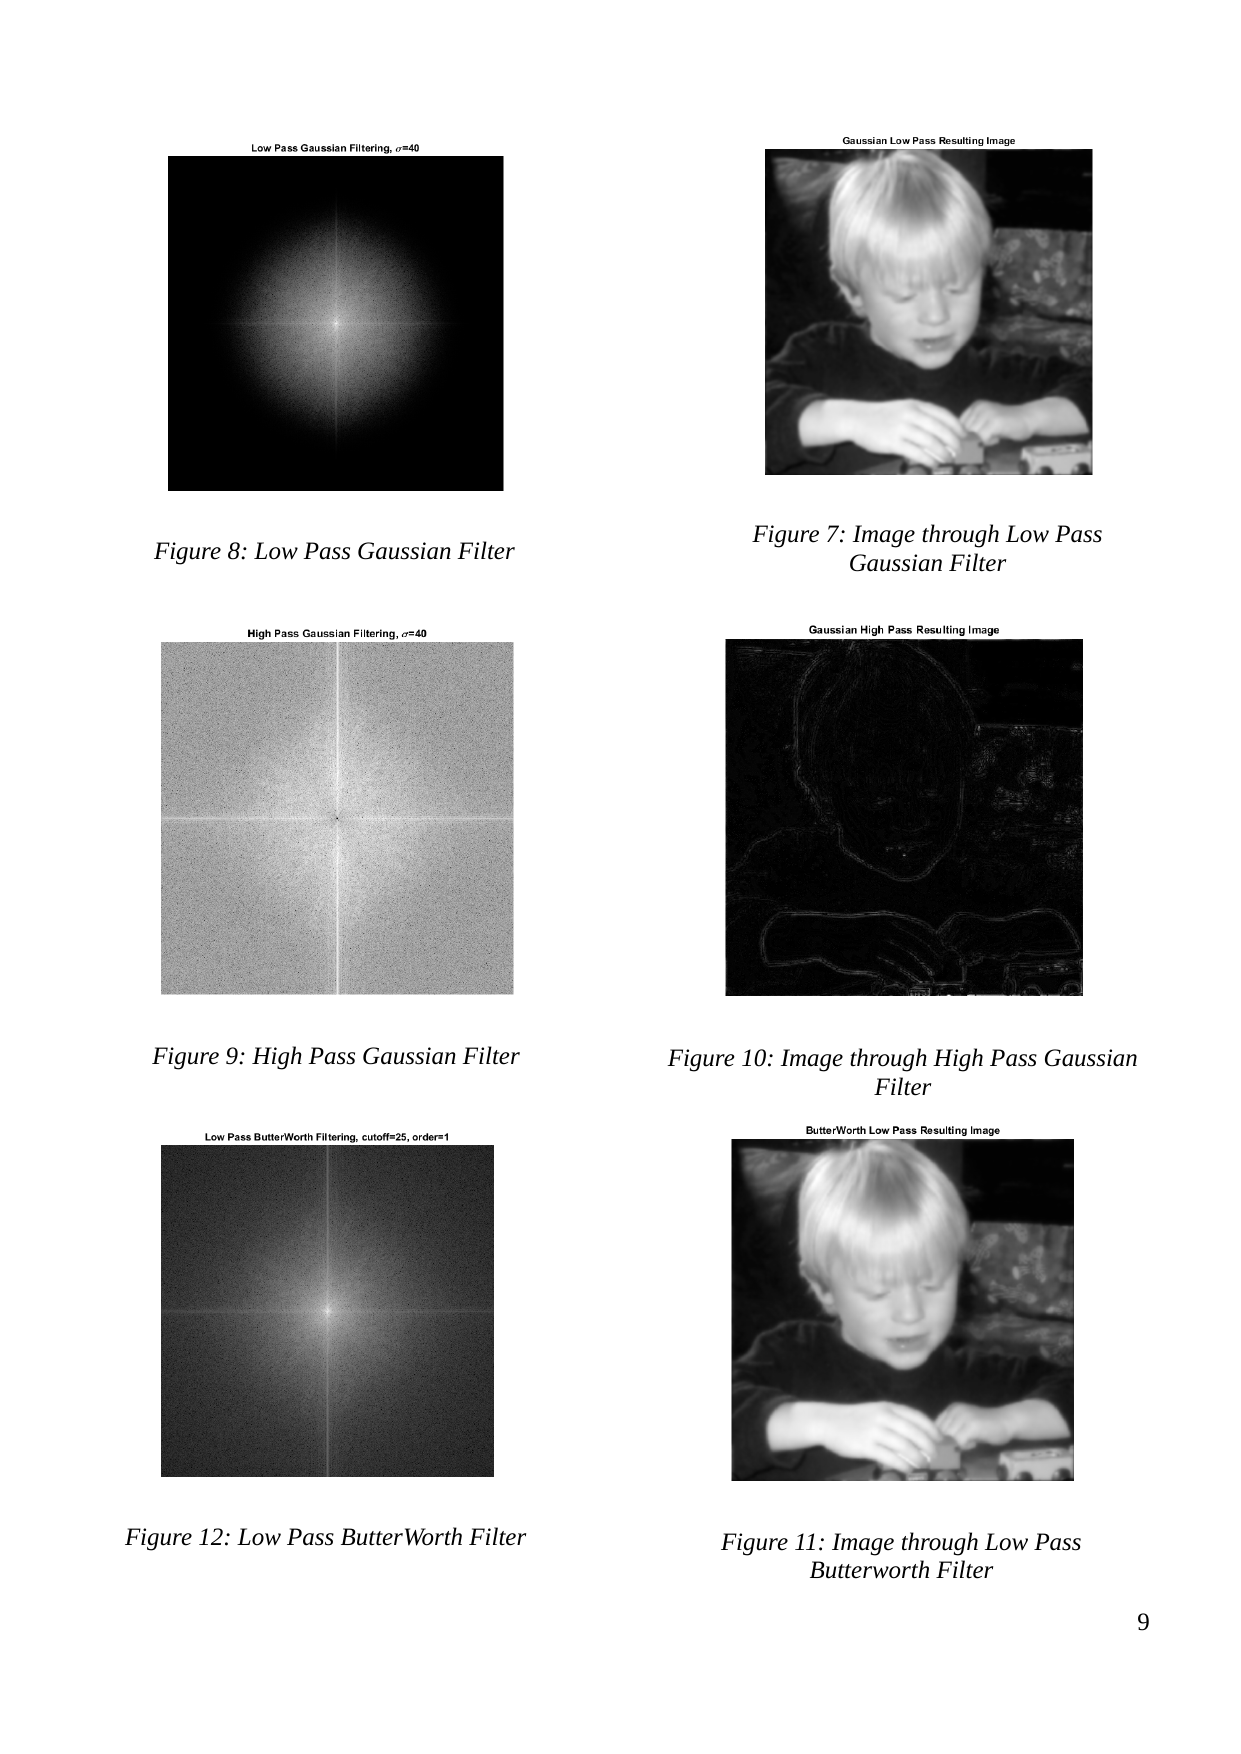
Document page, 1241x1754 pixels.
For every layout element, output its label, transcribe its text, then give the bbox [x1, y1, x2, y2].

picture [102, 1126, 552, 1522]
text Figure 10: Image through High Pass Gaussian Filter [663, 1044, 1145, 1101]
picture [99, 622, 575, 1042]
picture [662, 618, 1146, 1044]
text Figure 9: High Pass Gaussian Filter [99, 1042, 575, 1070]
text Figure 11: Image through Low Pass Butterworth Filter [671, 1527, 1133, 1584]
text Figure 8: Low Pass Gaussian Filter [109, 536, 561, 564]
picture [707, 130, 1150, 519]
text Figure 7: Image through Low Pass Gaussian Filter [708, 519, 1149, 577]
picture [671, 1119, 1134, 1527]
picture [109, 137, 562, 536]
text Figure 12: Low Pass ButterWorth Filter [102, 1522, 551, 1550]
